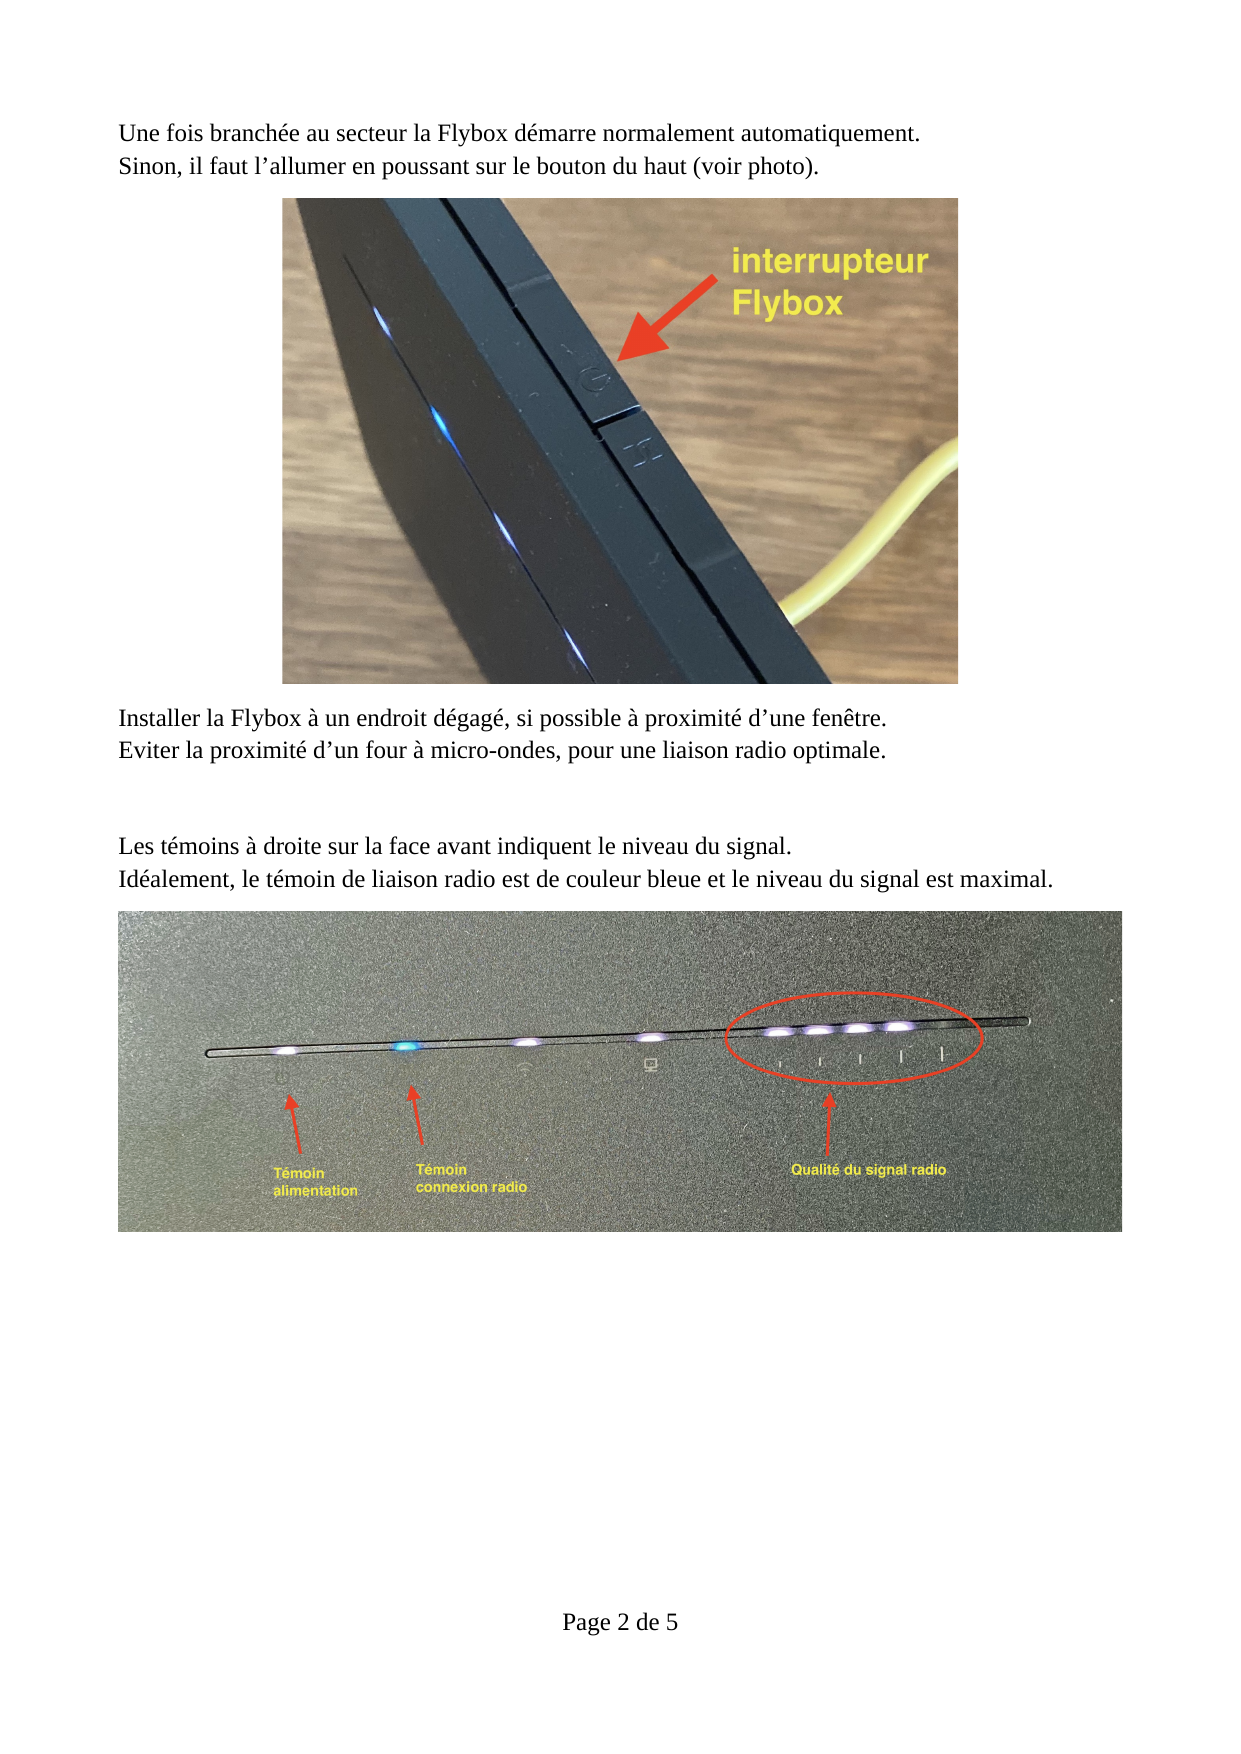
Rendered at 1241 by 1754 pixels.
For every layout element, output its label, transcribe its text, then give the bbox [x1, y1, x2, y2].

text Les témoins à droite sur la face avant indiquent le niveau du signal. Idéalement, le témoin de liaison radio est de couleur bleue et le niveau du signal est maximal. [118, 831, 1122, 893]
picture [118, 911, 1123, 1232]
picture [282, 198, 959, 684]
text Une fois branchée au secteur la Flybox démarre normalement automatiquement. Sinon, il faut l’allumer en poussant sur le bouton du haut (voir photo). [118, 118, 1122, 180]
text Installer la Flybox à un endroit dégagé, si possible à proximité d’une fenêtre. Eviter la proximité d’un four à micro-ondes, pour une liaison radio optimale. [118, 703, 1122, 764]
